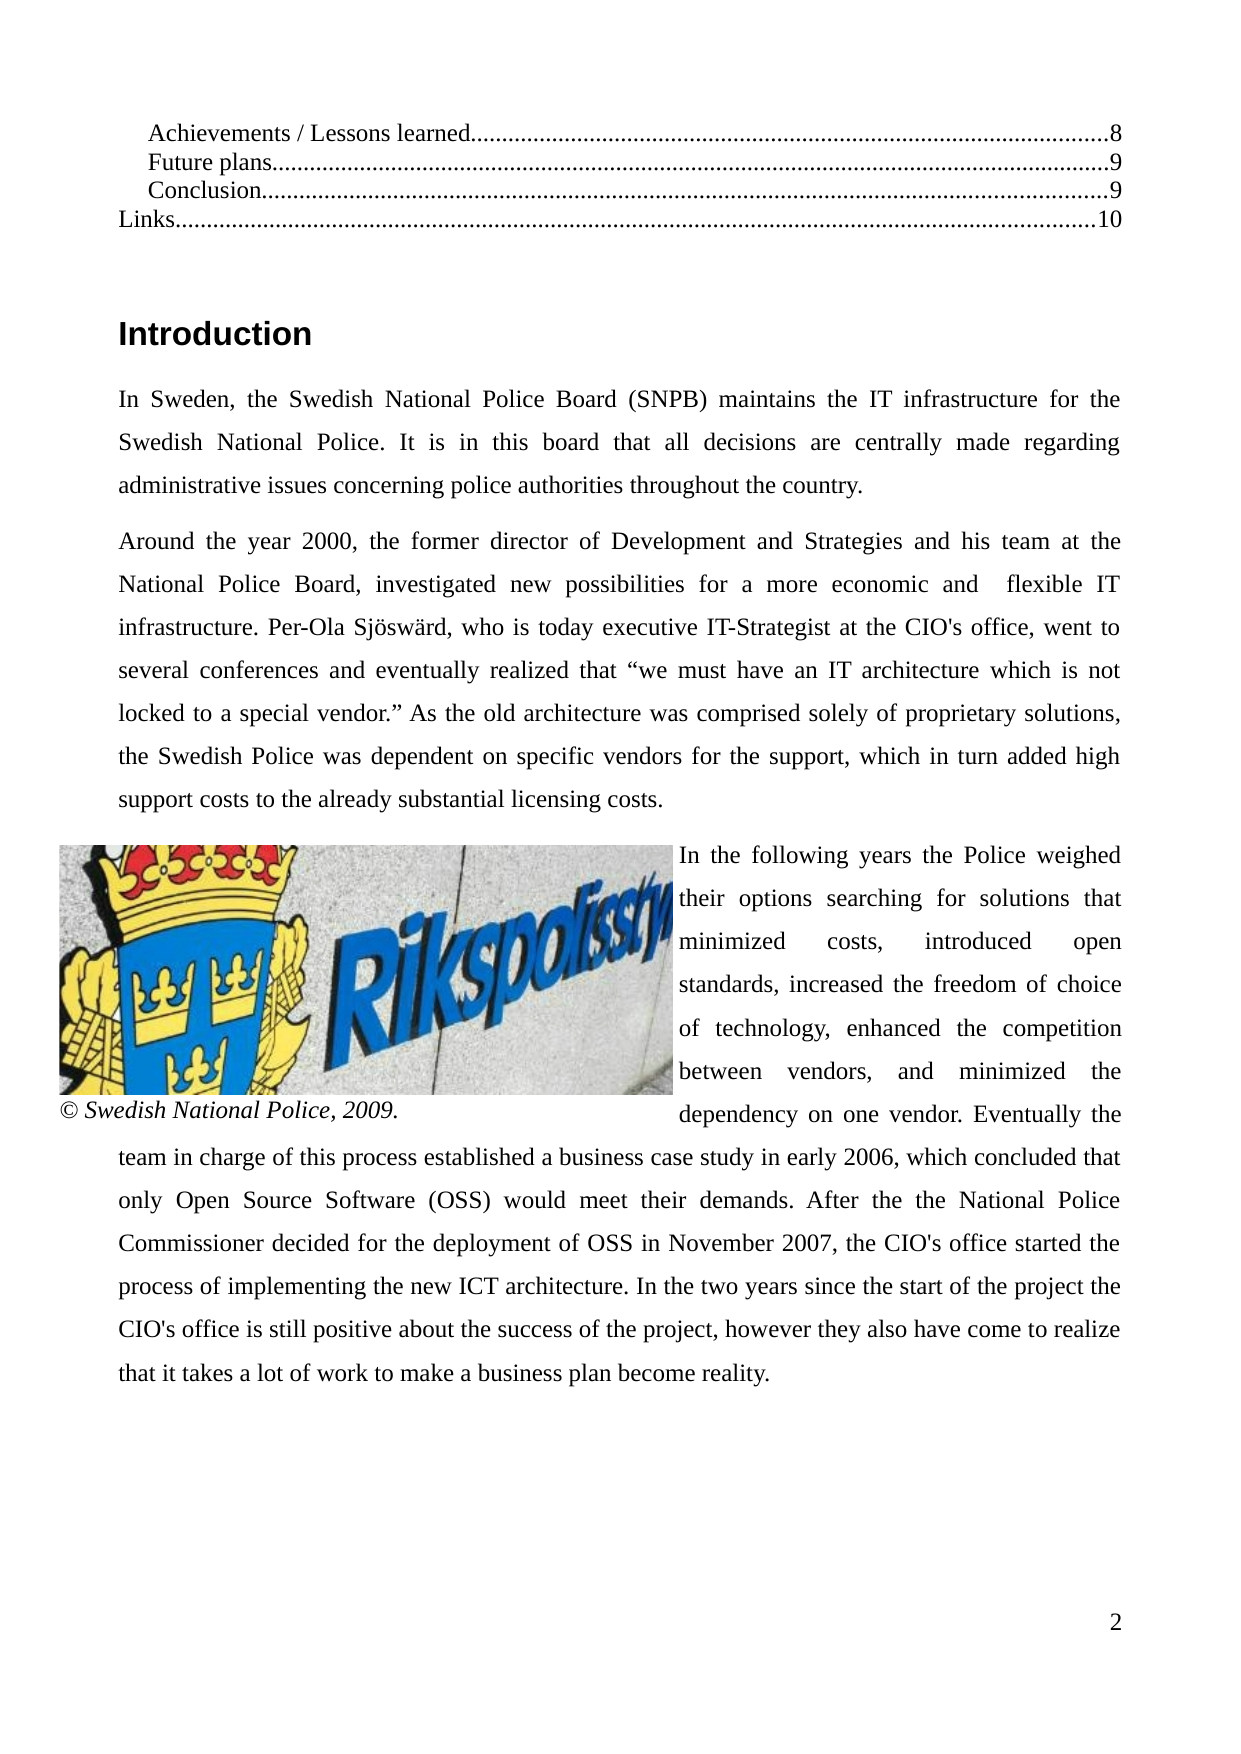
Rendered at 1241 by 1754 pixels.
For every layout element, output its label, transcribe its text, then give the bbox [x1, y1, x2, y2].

text Conclusion 9 [148, 176, 1122, 204]
picture [59, 845, 673, 1095]
text Future plans 9 [148, 147, 1122, 176]
text In Sweden, the Swedish National Police Board (SNPB) maintains the IT infrastructure for the Swedish National Police. It is in this board that all decisions are centrally made regarding administrative issues concerning police authorities throughout the country. [118, 384, 1122, 499]
text Around the year 2000, the former director of Development and Strategies and his team at the National Police Board, investigated new possibilities for a more economic and flexible IT infrastructure. Per-Ola Sjöswärd, who is today executive IT-Strategist at the CIO's office, went to several conferences and eventually realized that “we must have an IT architecture which is not locked to a special vendor.” As the old architecture was comprised solely of proprietary solutions, the Swedish Police was dependent on specific vendors for the support, which in turn added high support costs to the already substantial licensing costs. [118, 526, 1122, 813]
text Achievements / Lessons learned 8 [148, 118, 1122, 147]
text Links 10 [118, 204, 1122, 233]
text In the following years the Police weighed their options searching for solutions that minimized costs, introduced open standards, increased the freedom of choice of technology, enhanced the competition between vendors, and minimized the dependency on one vendor. Eventually the team in charge of this process established a business case study in early 2006, which concluded that only Open Source Software (OSS) would meet their demands. After the the National Police Commissioner decided for the deployment of OSS in November 2007, the CIO's office started the process of implementing the new ICT architecture. In the two years since the start of the project the CIO's office is still positive about the success of the project, however they also have come to realize that it takes a lot of work to make a business plan become reality. [59, 833, 1122, 1386]
text © Swedish National Police, 2009. [59, 1095, 673, 1123]
subtitle Introduction [118, 314, 1122, 352]
